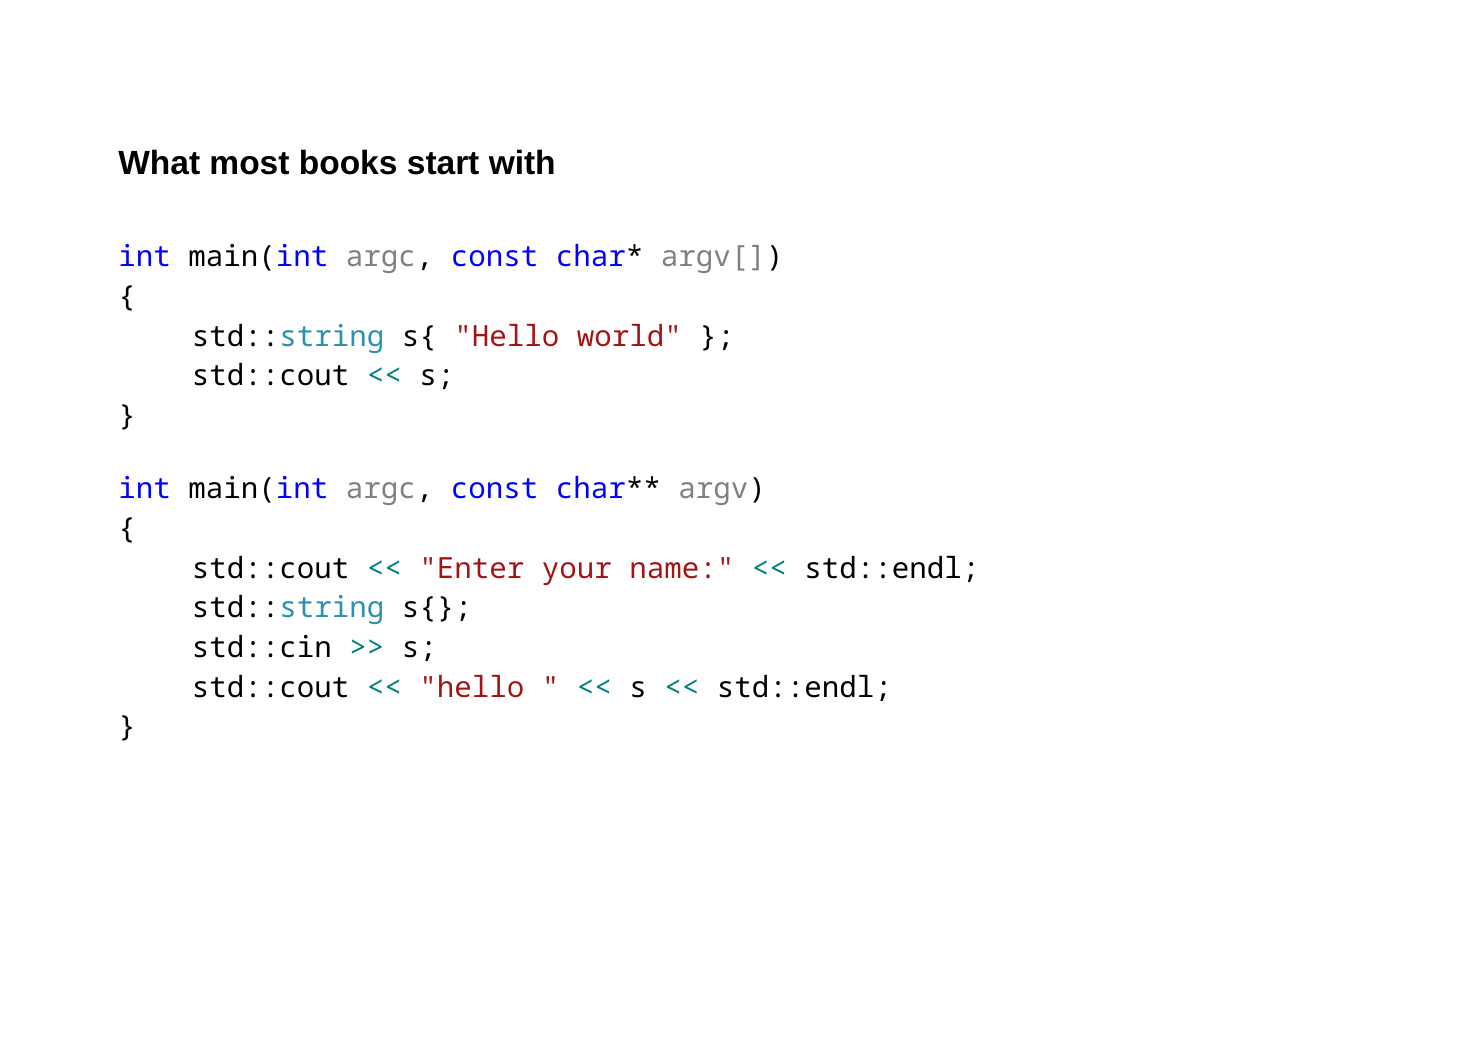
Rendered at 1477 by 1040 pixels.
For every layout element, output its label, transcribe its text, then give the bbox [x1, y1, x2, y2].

subtitle What most books start with [118, 143, 1358, 182]
text int main(int argc, const char* argv[]) [118, 236, 1358, 275]
text std::cout << s; [118, 354, 1358, 394]
text int main(int argc, const char** argv) [118, 467, 1358, 507]
text } [118, 706, 1358, 745]
text std::string s{ "Hello world" }; [118, 315, 1358, 354]
text } [118, 394, 1358, 434]
text std::cout << "Enter your name:" << std::endl; [118, 547, 1358, 587]
text std::cin >> s; [118, 626, 1358, 666]
text std::cout << "hello " << s << std::endl; [118, 666, 1358, 706]
text std::string s{}; [118, 587, 1358, 626]
text { [118, 507, 1358, 547]
text { [118, 275, 1358, 315]
